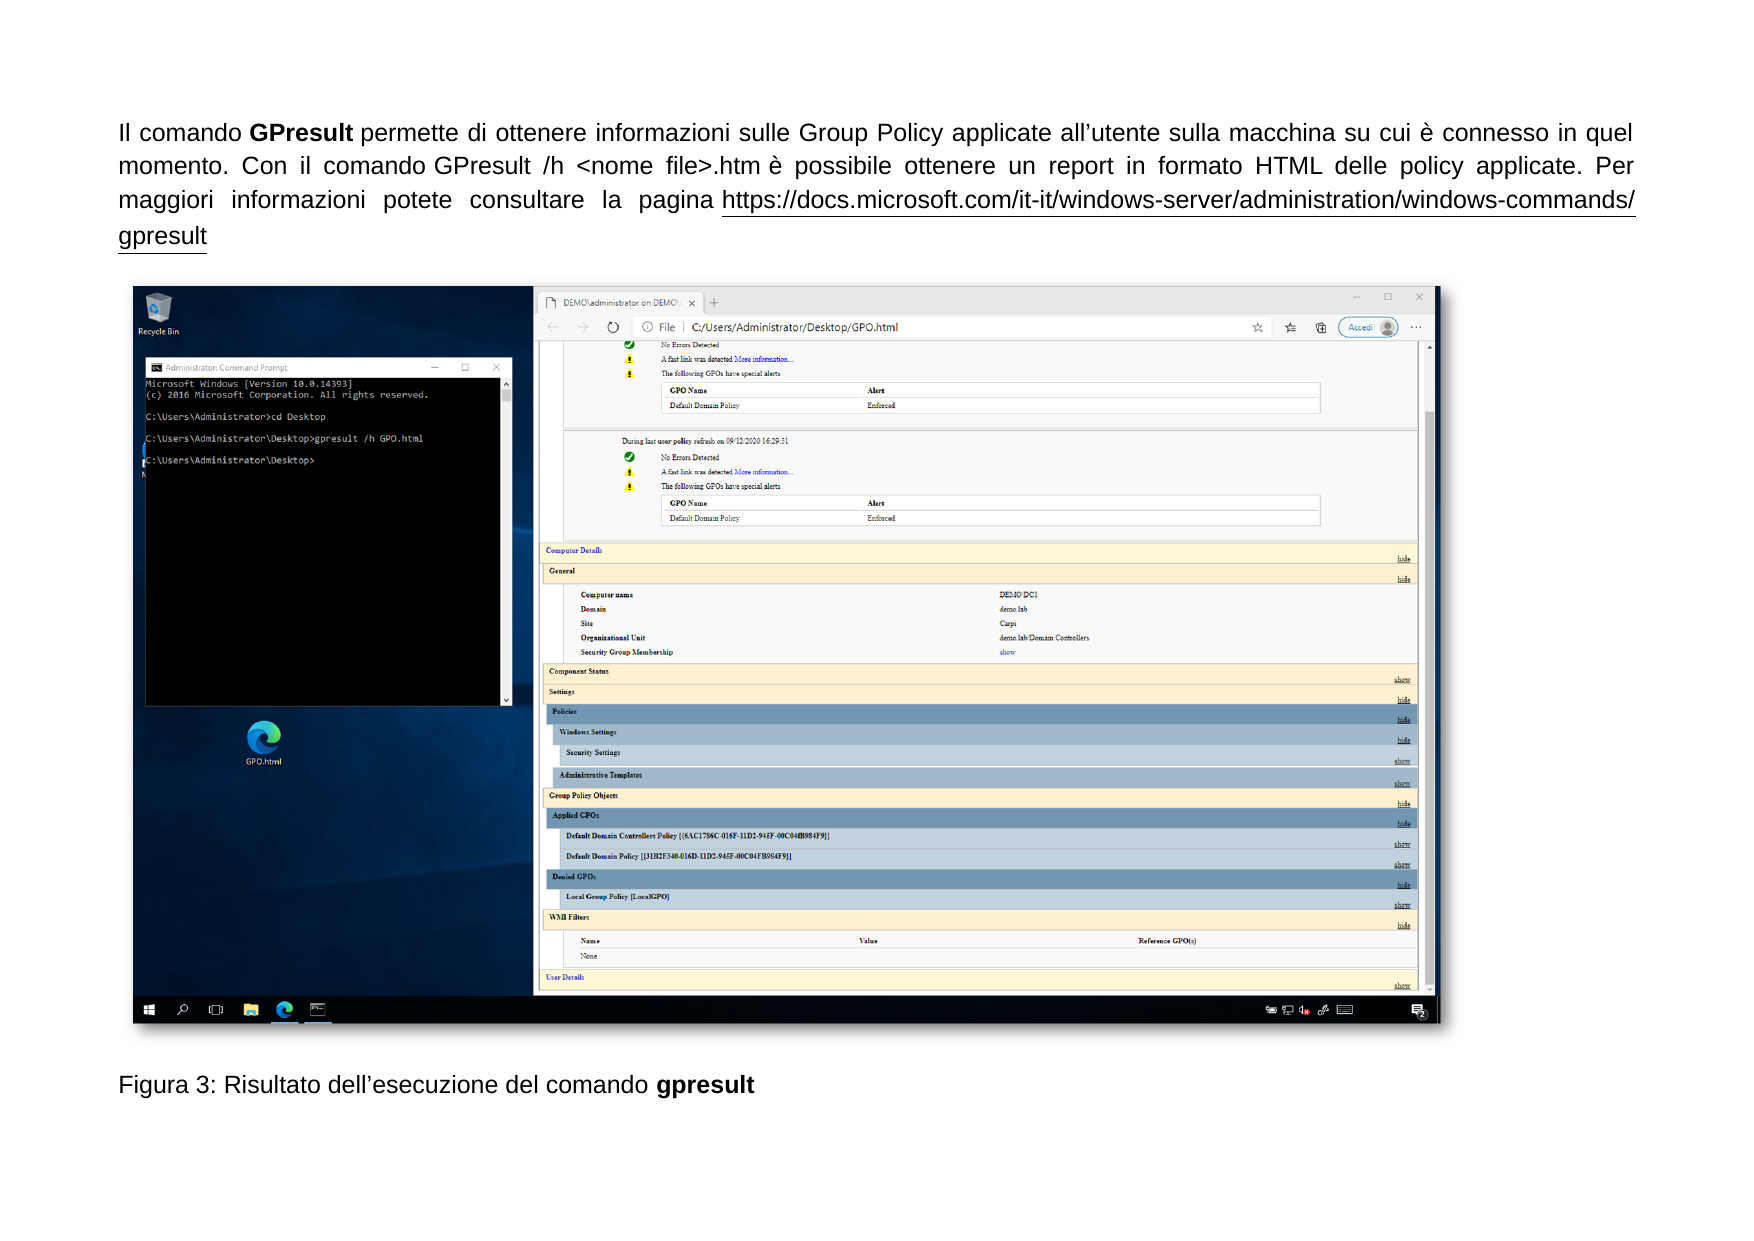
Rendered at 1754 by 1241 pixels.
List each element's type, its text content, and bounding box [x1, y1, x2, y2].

text Il comando GPresult permette di ottenere informazioni sulle Group Policy applicate all’utente sulla macchina su cui è connesso in quel momento. Con il comando GPresult /h <nome file>.htm è possibile ottenere un report in formato HTML delle policy applicate. Per maggiori informazioni potete consultare la pagina https://docs.microsoft.com/it-it/windows-server/administration/windows-commands/gpresult [118, 118, 1636, 253]
picture [118, 272, 1469, 1052]
text Figura 3: Risultato dell’esecuzione del comando gpresult [118, 1070, 1636, 1099]
